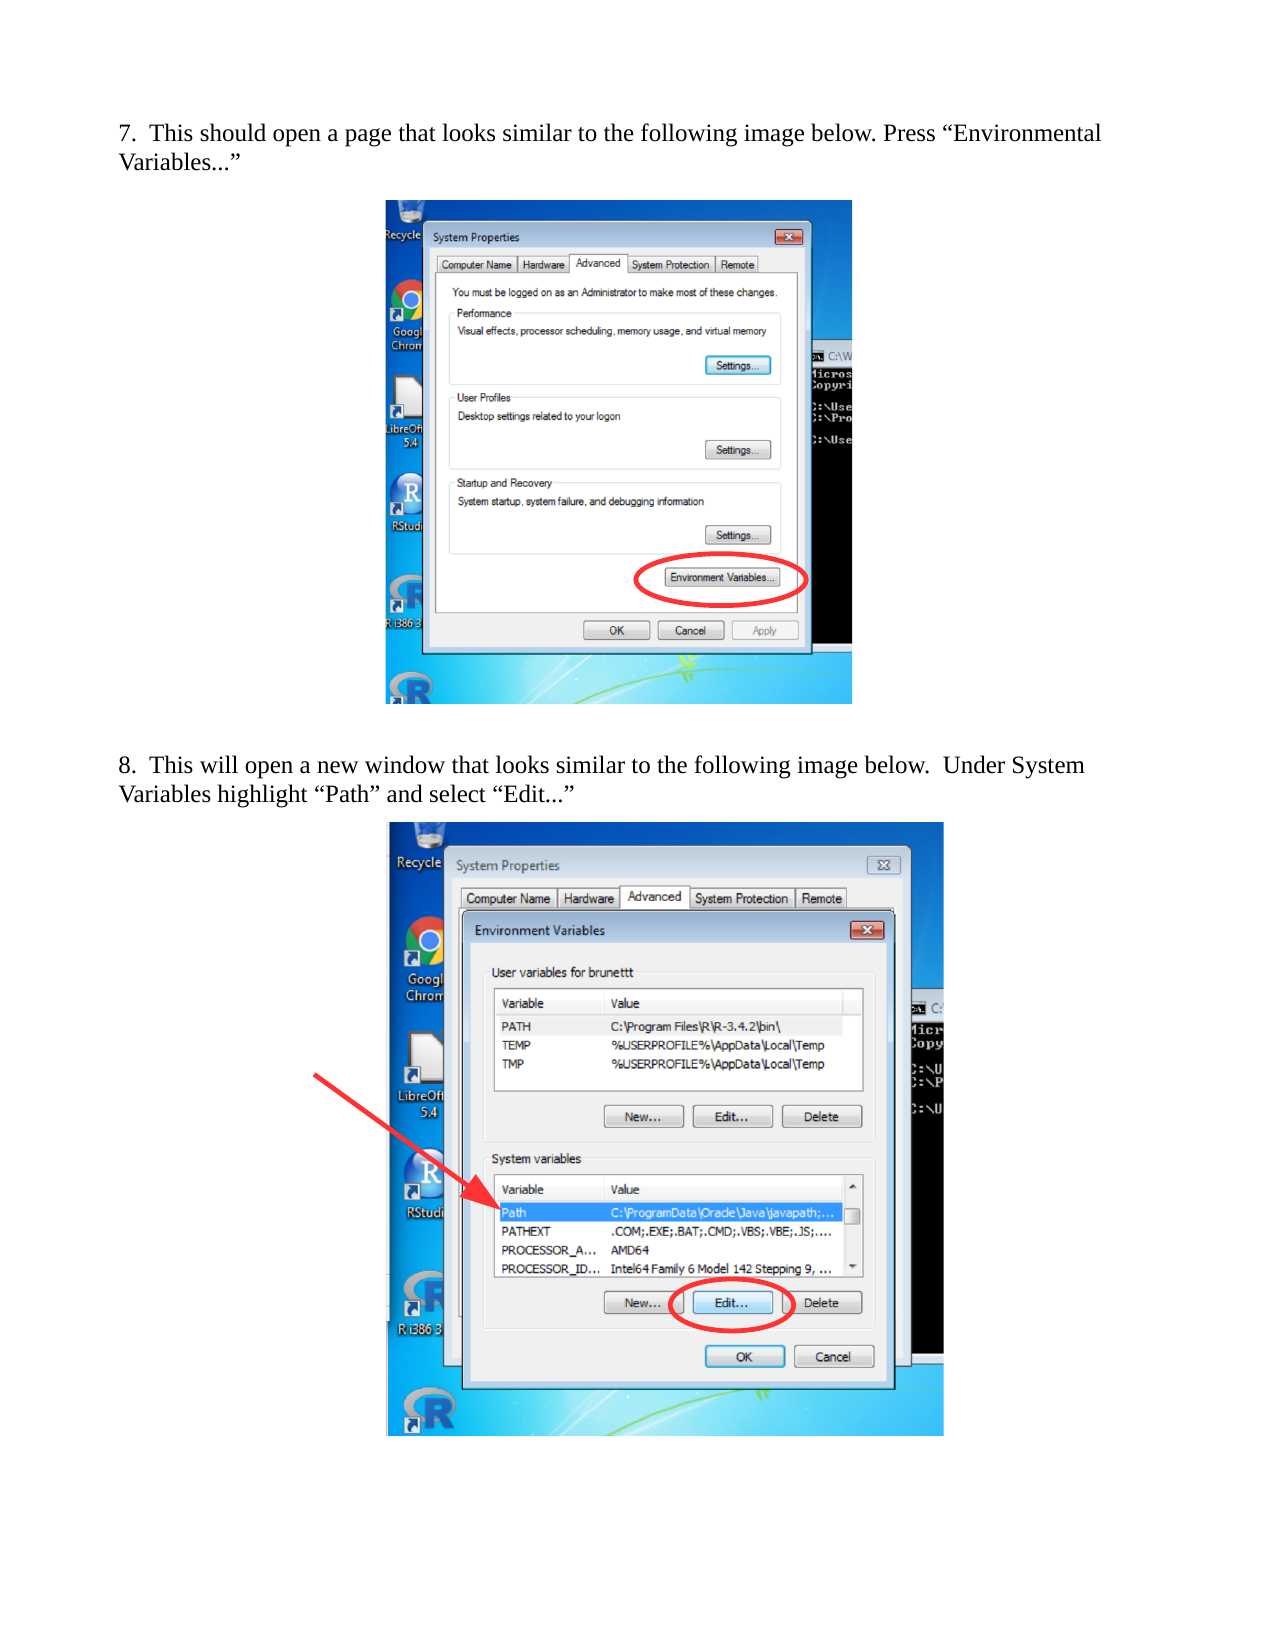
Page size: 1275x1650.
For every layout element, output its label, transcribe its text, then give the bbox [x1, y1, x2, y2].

picture [640, 822, 783, 1436]
picture [639, 557, 722, 603]
picture [673, 1282, 783, 1328]
text 8. This will open a new window that looks similar to the following image below. Under System Variables highlight “Path” and select “Edit...” [118, 751, 1157, 808]
picture [602, 200, 722, 704]
text 7. This should open a page that looks similar to the following image below. Press “Environmental Variables...” [118, 118, 1157, 176]
